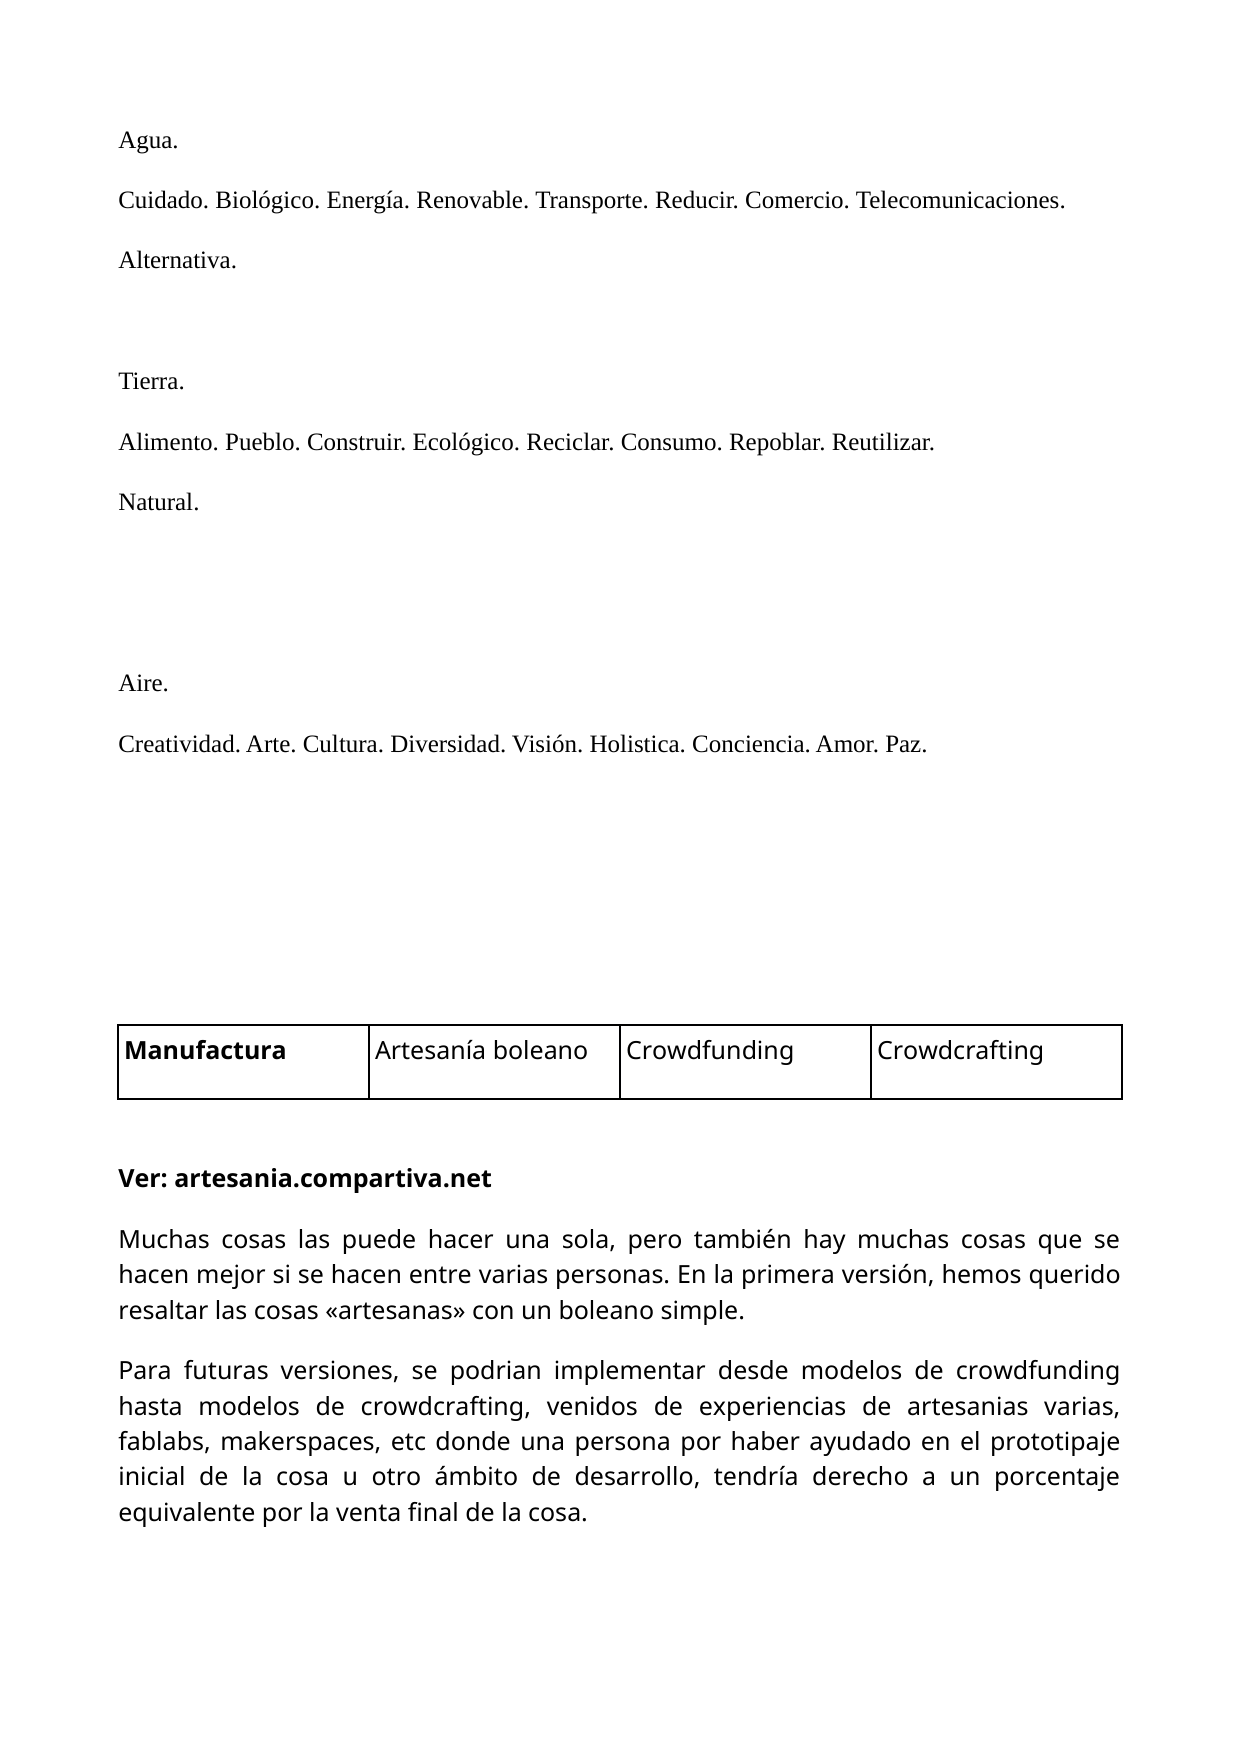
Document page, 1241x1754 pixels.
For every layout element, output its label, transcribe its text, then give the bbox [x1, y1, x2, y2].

text Para futuras versiones, se podrian implementar desde modelos de crowdfunding hasta modelos de crowdcrafting, venidos de experiencias de artesanias varias, fablabs, makerspaces, etc donde una persona por haber ayudado en el prototipaje inicial de la cosa u otro ámbito de desarrollo, tendría derecho a un porcentaje equivalente por la venta final de la cosa. [118, 1351, 1122, 1528]
text Muchas cosas las puede hacer una sola, pero también hay muchas cosas que se hacen mejor si se hacen entre varias personas. En la primera versión, hemos querido resaltar las cosas «artesanas» con un boleano simple. [118, 1220, 1122, 1326]
table_header Crowdfunding [621, 1026, 870, 1098]
text Alimento. Pueblo. Construir. Ecológico. Reciclar. Consumo. Repoblar. Reutilizar. [118, 420, 1122, 456]
table_header Crowdcrafting [872, 1026, 1121, 1098]
text Tierra. [118, 360, 1122, 395]
text Creatividad. Arte. Cultura. Diversidad. Visión. Holistica. Conciencia. Amor. Paz. [118, 722, 1122, 758]
text Natural. [118, 481, 1122, 516]
text Agua. [118, 118, 1122, 153]
text Ver: artesania.compartiva.net [118, 1160, 1122, 1195]
table_header Artesanía boleano [370, 1026, 619, 1098]
text Cuidado. Biológico. Energía. Renovable. Transporte. Reducir. Comercio. Telecomunicaciones. [118, 178, 1122, 214]
text Aire. [118, 662, 1122, 697]
table_header Manufactura [119, 1026, 368, 1098]
text Alternativa. [118, 239, 1122, 274]
